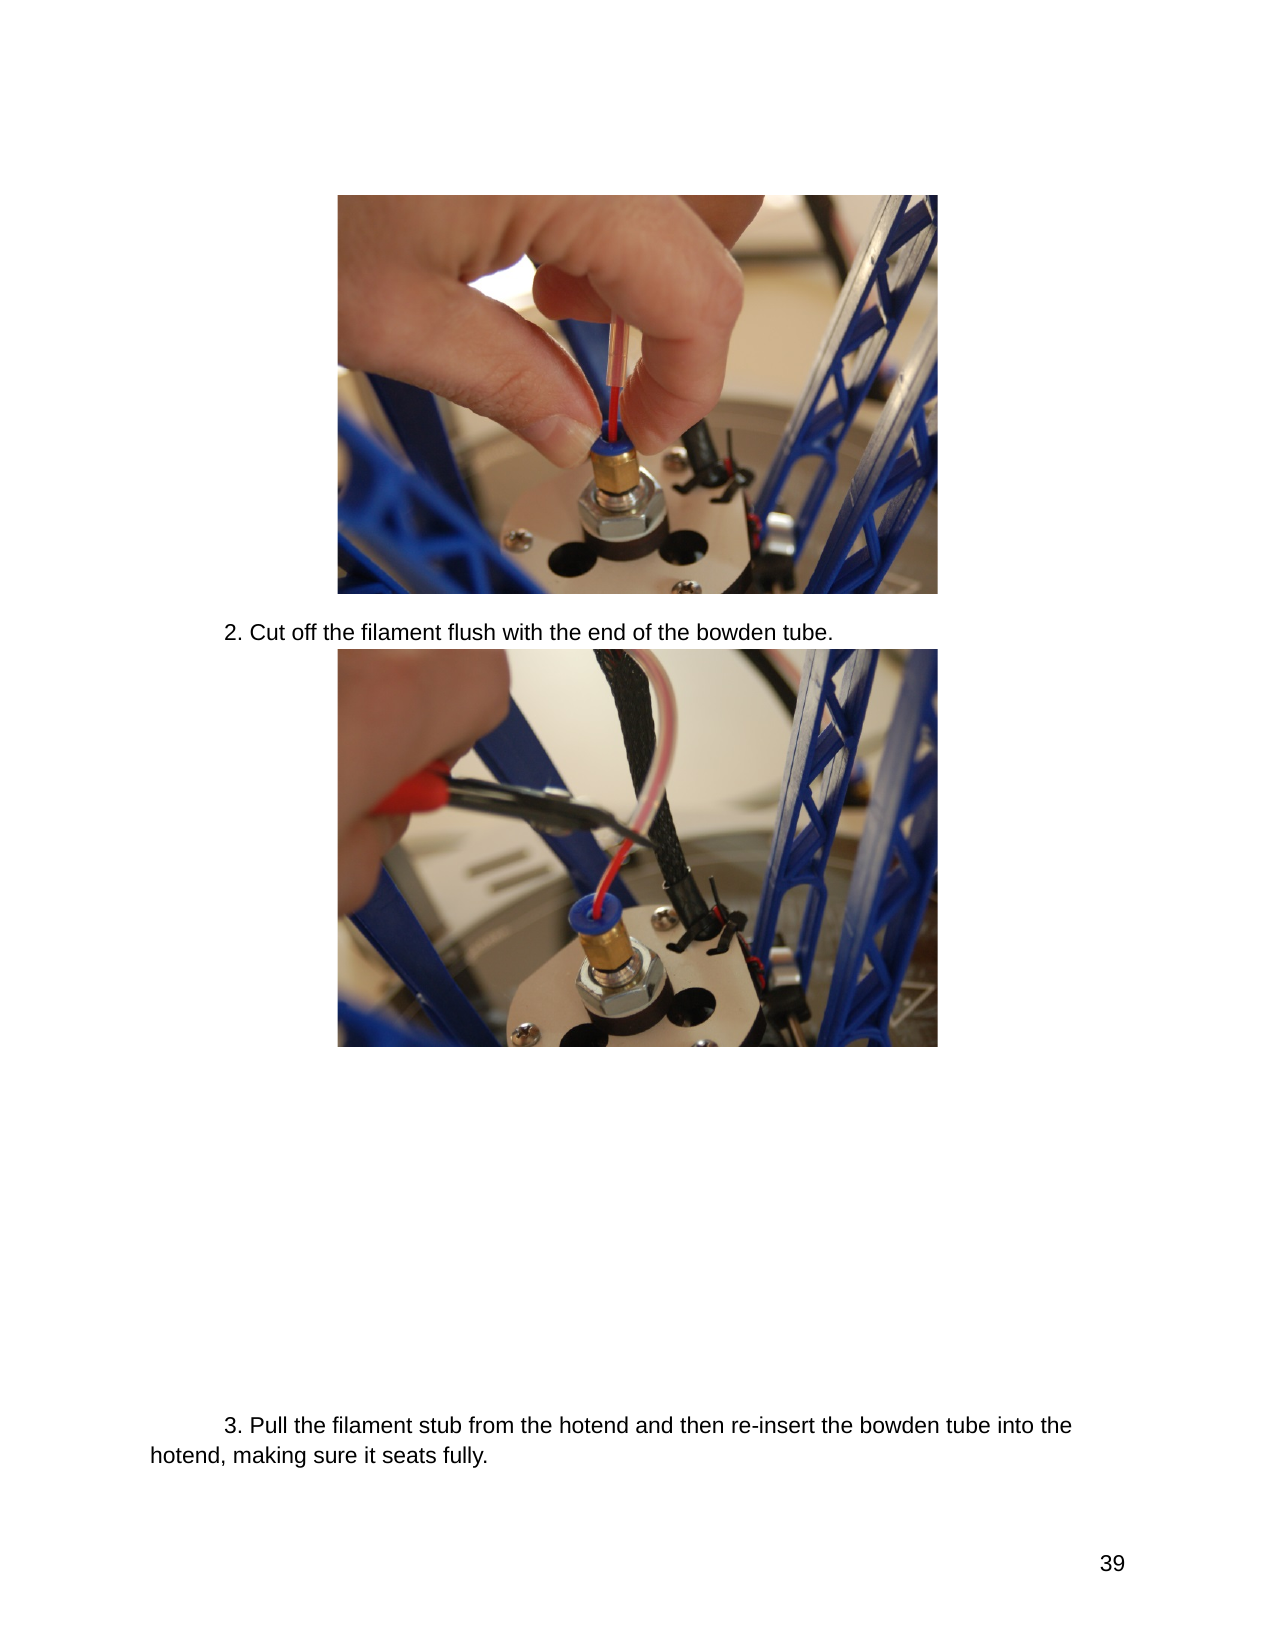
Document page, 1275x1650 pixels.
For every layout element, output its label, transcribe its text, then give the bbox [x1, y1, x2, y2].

picture [337, 649, 938, 1047]
picture [337, 195, 938, 594]
text 3. Pull the filament stub from the hotend and then re-insert the bowden tube into the hotend, making sure it seats fully. [150, 1413, 1125, 1468]
text 2. Cut off the filament flush with the end of the bowden tube. [150, 620, 1125, 646]
